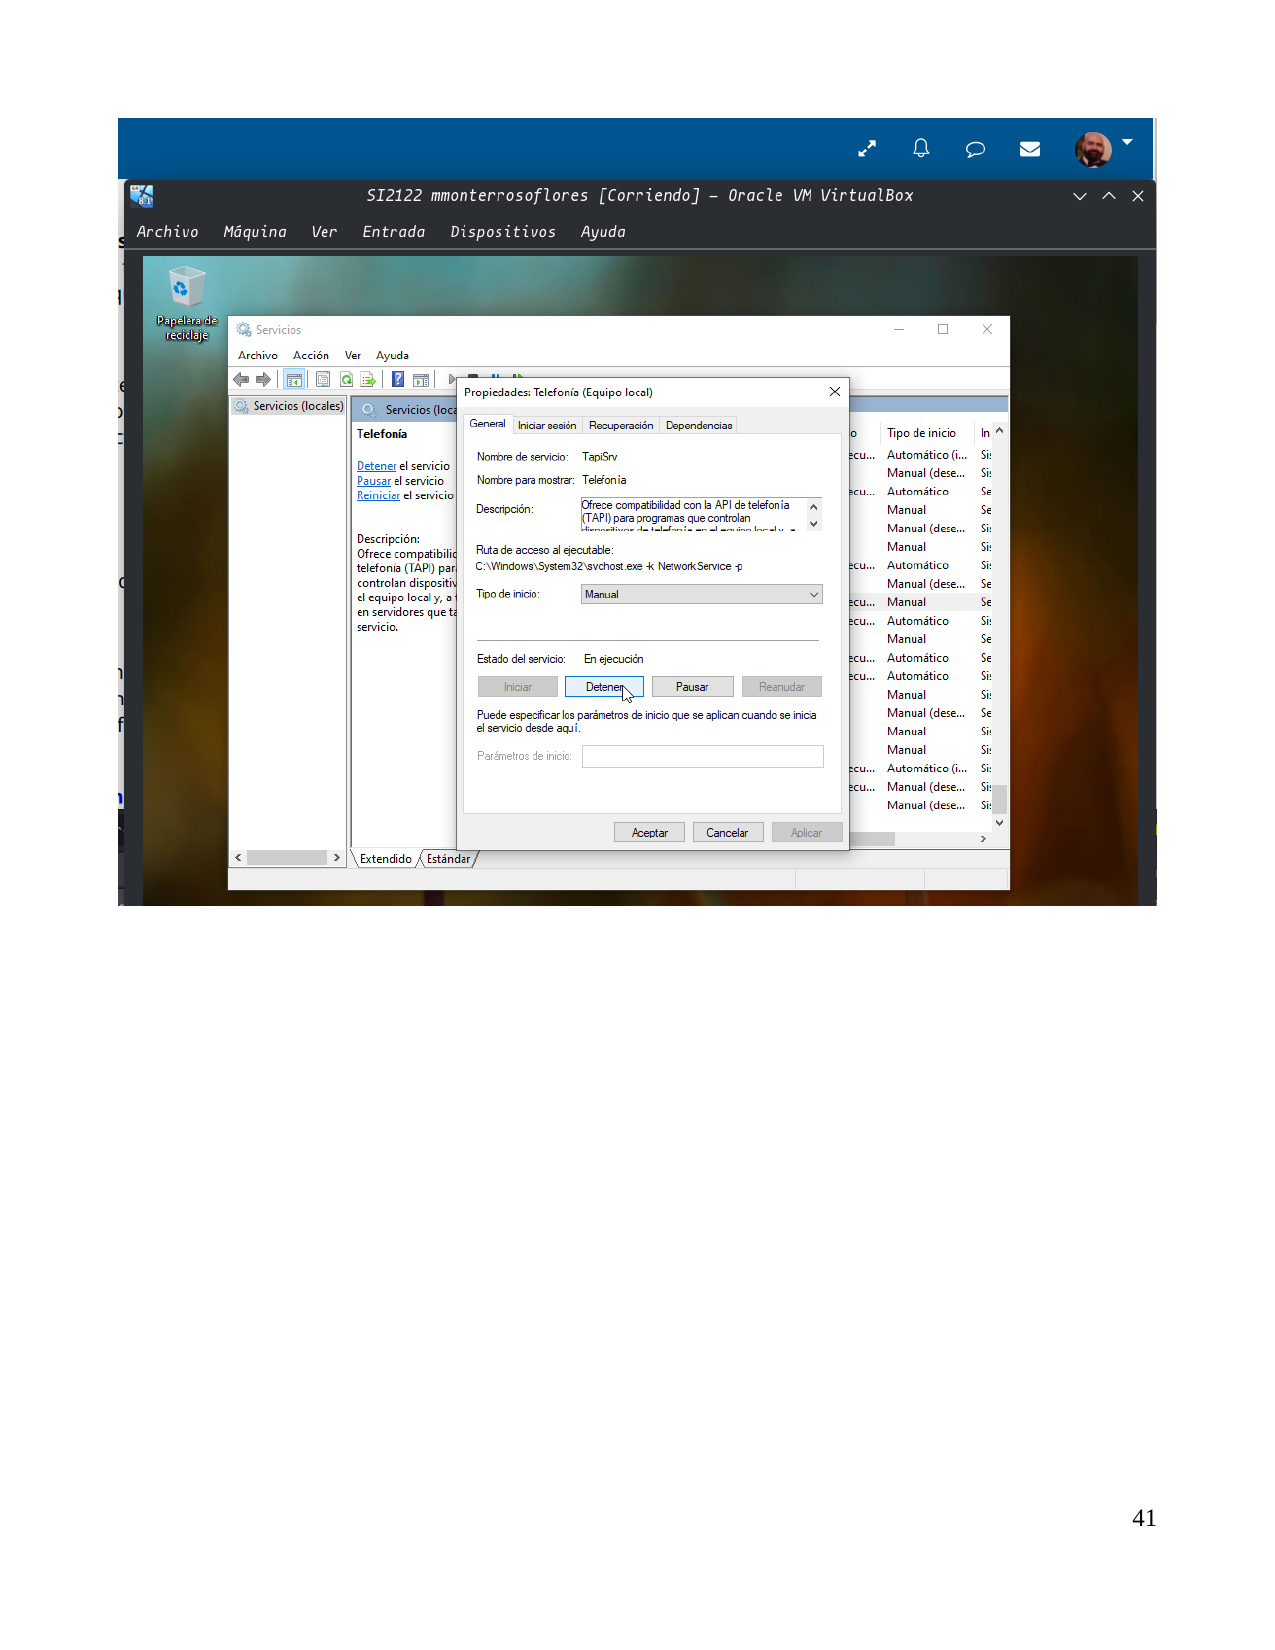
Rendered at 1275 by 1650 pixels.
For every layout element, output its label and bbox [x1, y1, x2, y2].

picture [118, 118, 1157, 906]
table_header [118, 906, 1157, 935]
